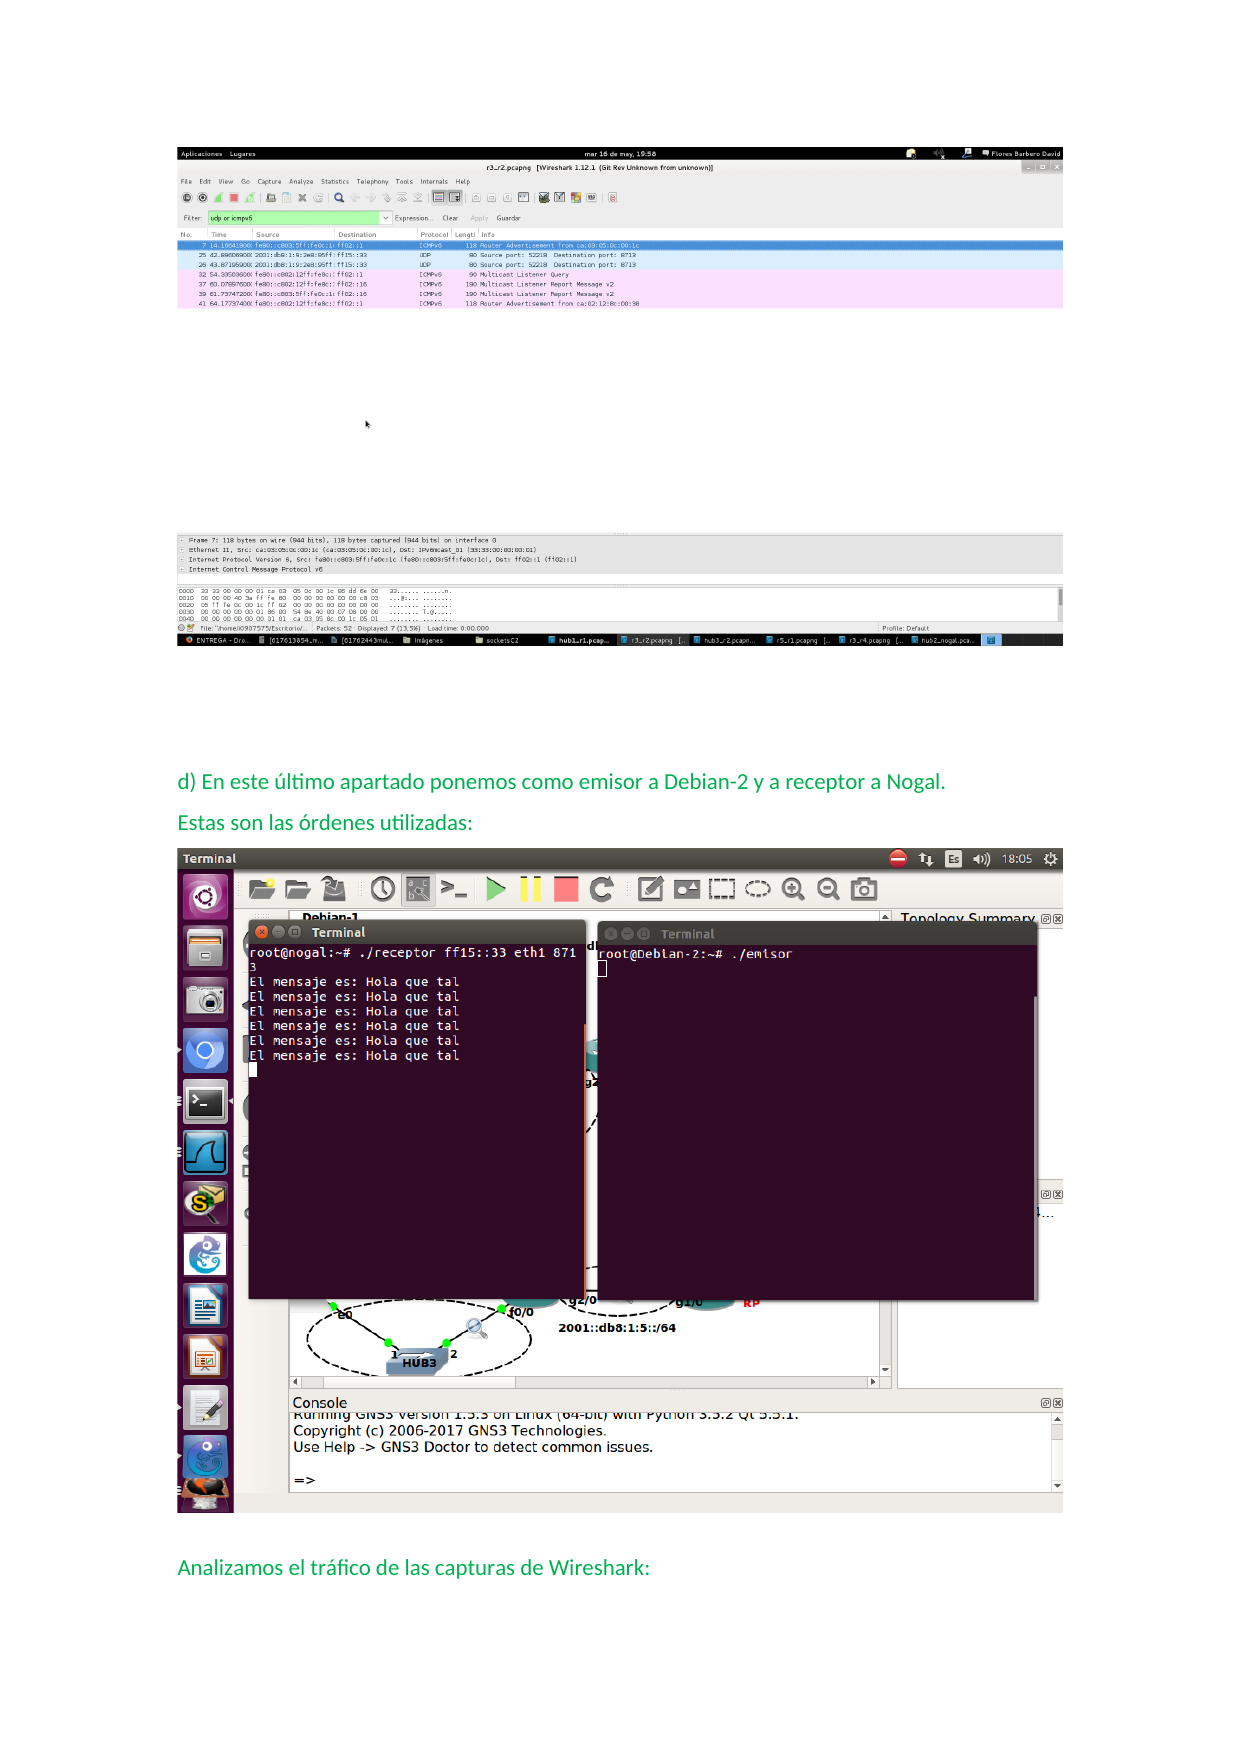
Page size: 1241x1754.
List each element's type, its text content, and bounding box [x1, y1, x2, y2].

text d) En este último apartado ponemos como emisor a Debian-2 y a receptor a Nogal. [177, 767, 1063, 796]
picture [177, 147, 1063, 646]
text Estas son las órdenes utilizadas: [177, 808, 1063, 836]
picture [177, 848, 1063, 1513]
text Analizamos el tráfico de las capturas de Wireshark: [177, 1553, 1063, 1581]
